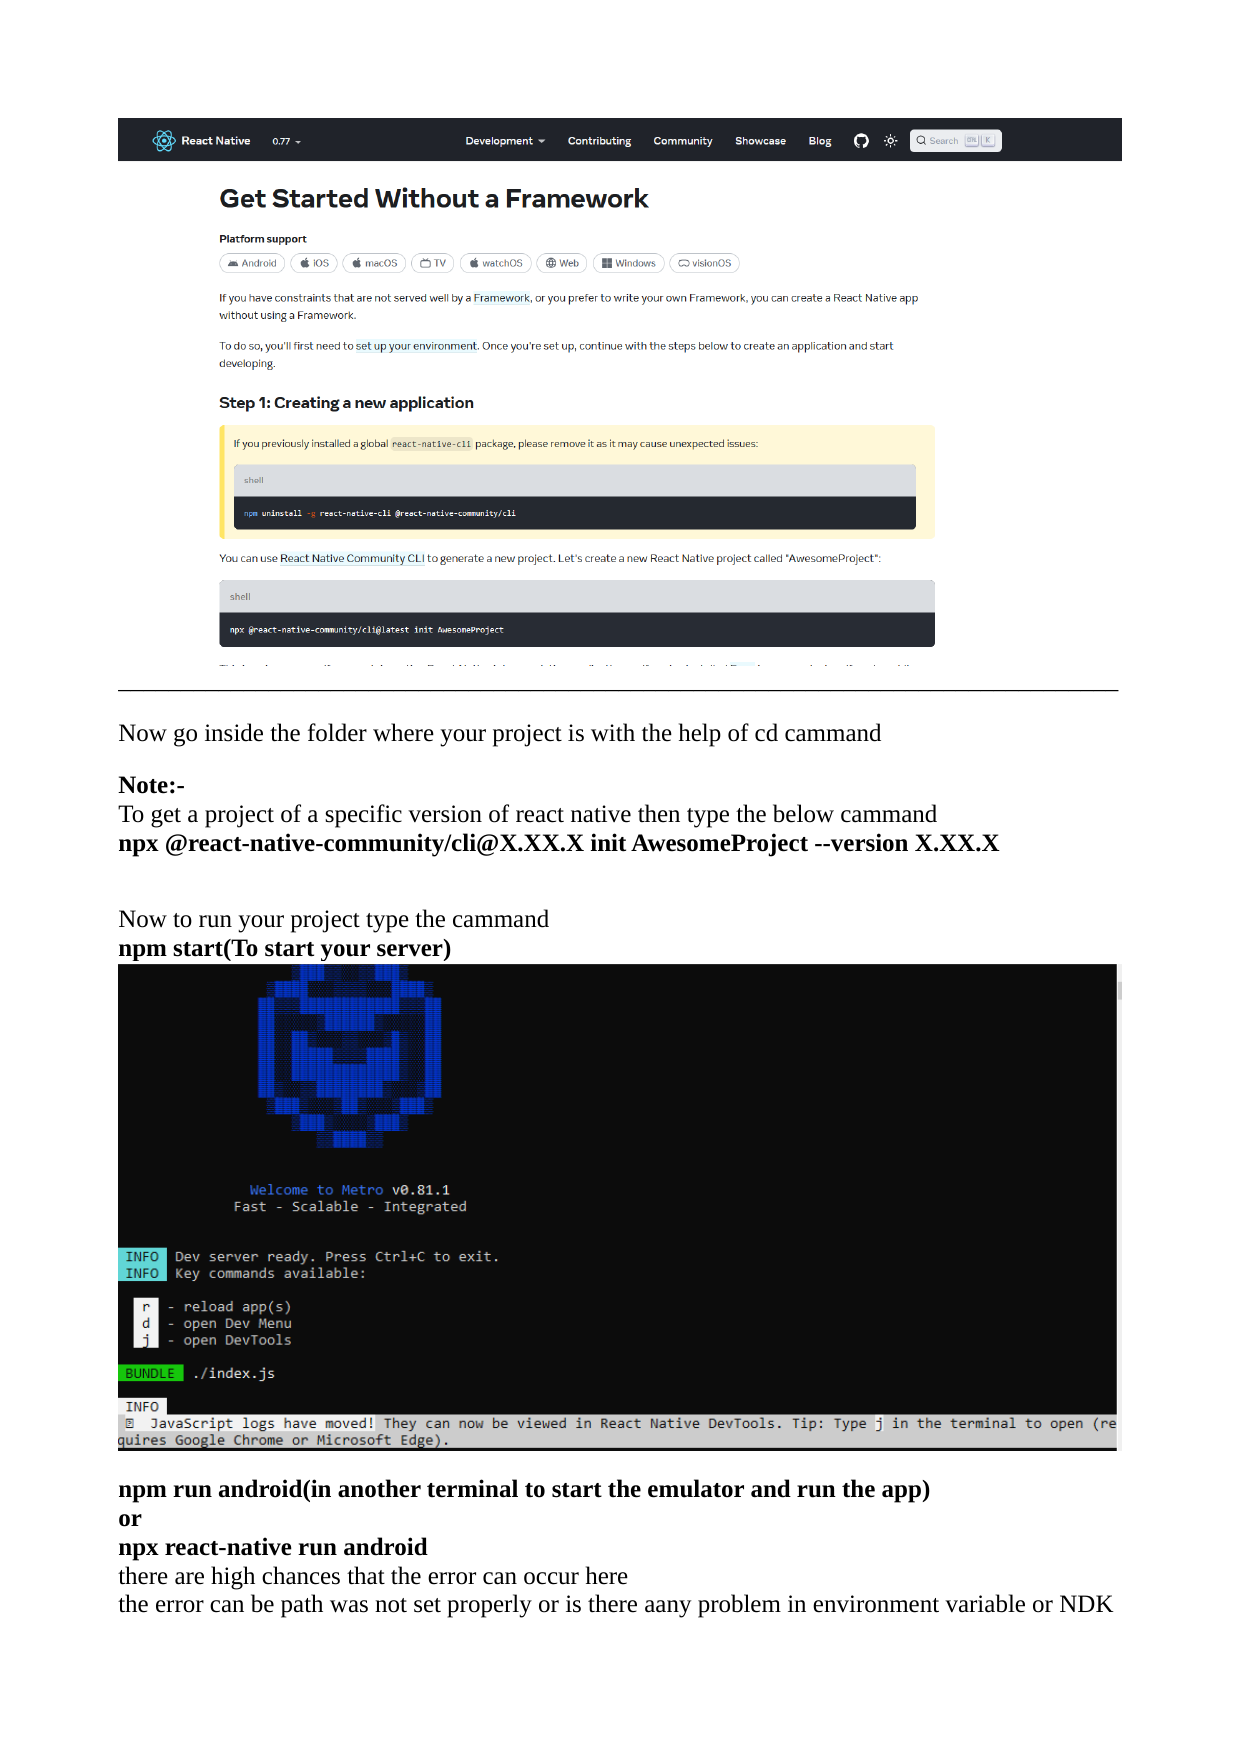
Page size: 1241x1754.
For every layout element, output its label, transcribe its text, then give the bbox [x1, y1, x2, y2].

text Now go inside the folder where your project is with the help of cd cammand [118, 718, 1122, 747]
text Note:- [118, 770, 1122, 799]
text Now to run your project type the cammand [118, 904, 1122, 933]
text or [118, 1503, 1122, 1532]
text npm start(To start your server) [118, 933, 1122, 961]
text npx @react-native-community/cli@X.XX.X init AwesomeProject --version X.XX.X [118, 828, 1122, 857]
picture [118, 118, 1122, 666]
picture [118, 961, 1122, 1451]
text ________________________________________________________________________________ [118, 666, 1122, 694]
text To get a project of a specific version of react native then type the below cammand [118, 799, 1122, 828]
text the error can be path was not set properly or is there aany problem in environment variable or NDK [118, 1589, 1122, 1618]
text npm run android(in another terminal to start the emulator and run the app) [118, 1474, 1122, 1503]
text npx react-native run android [118, 1532, 1122, 1561]
text there are high chances that the error can occur here [118, 1561, 1122, 1589]
